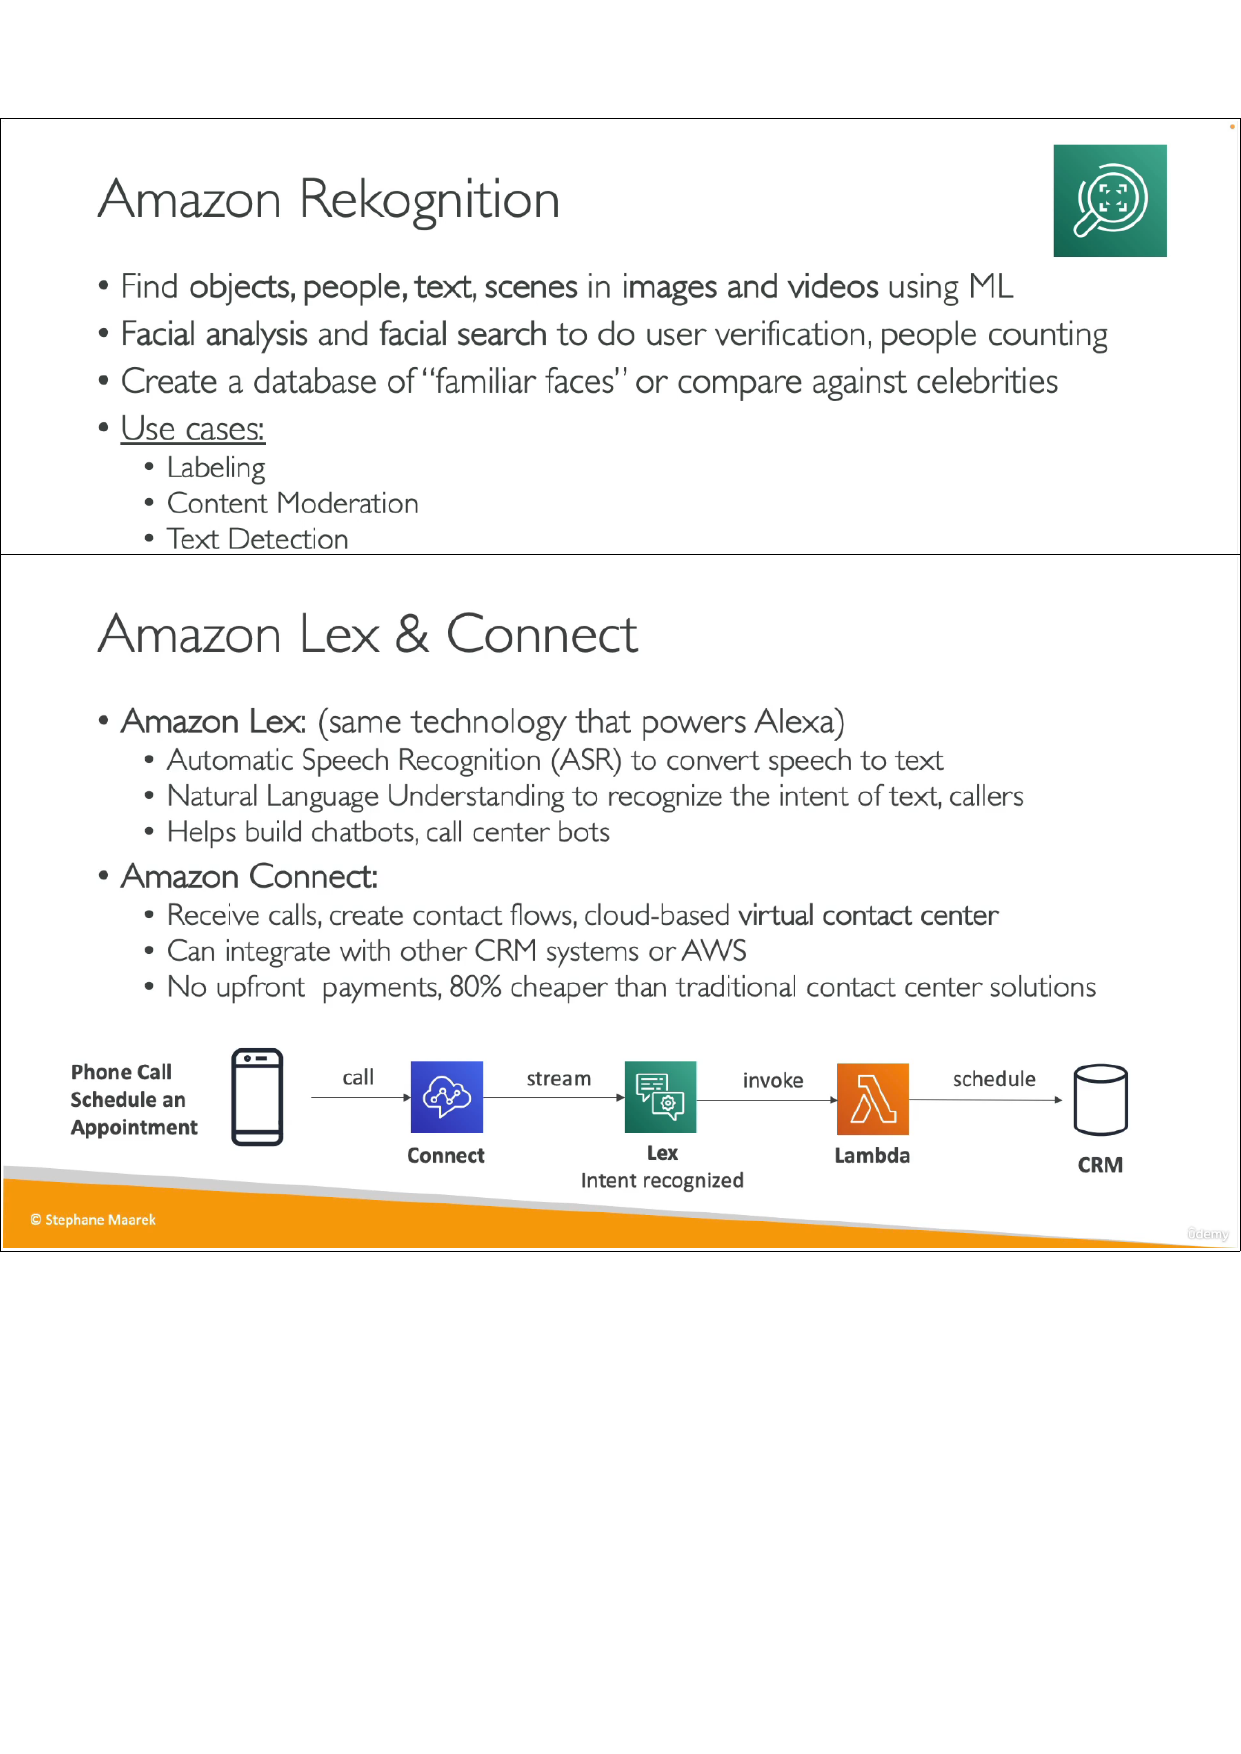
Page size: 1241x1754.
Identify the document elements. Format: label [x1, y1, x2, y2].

picture [3, 121, 1238, 554]
picture [3, 557, 1238, 1248]
